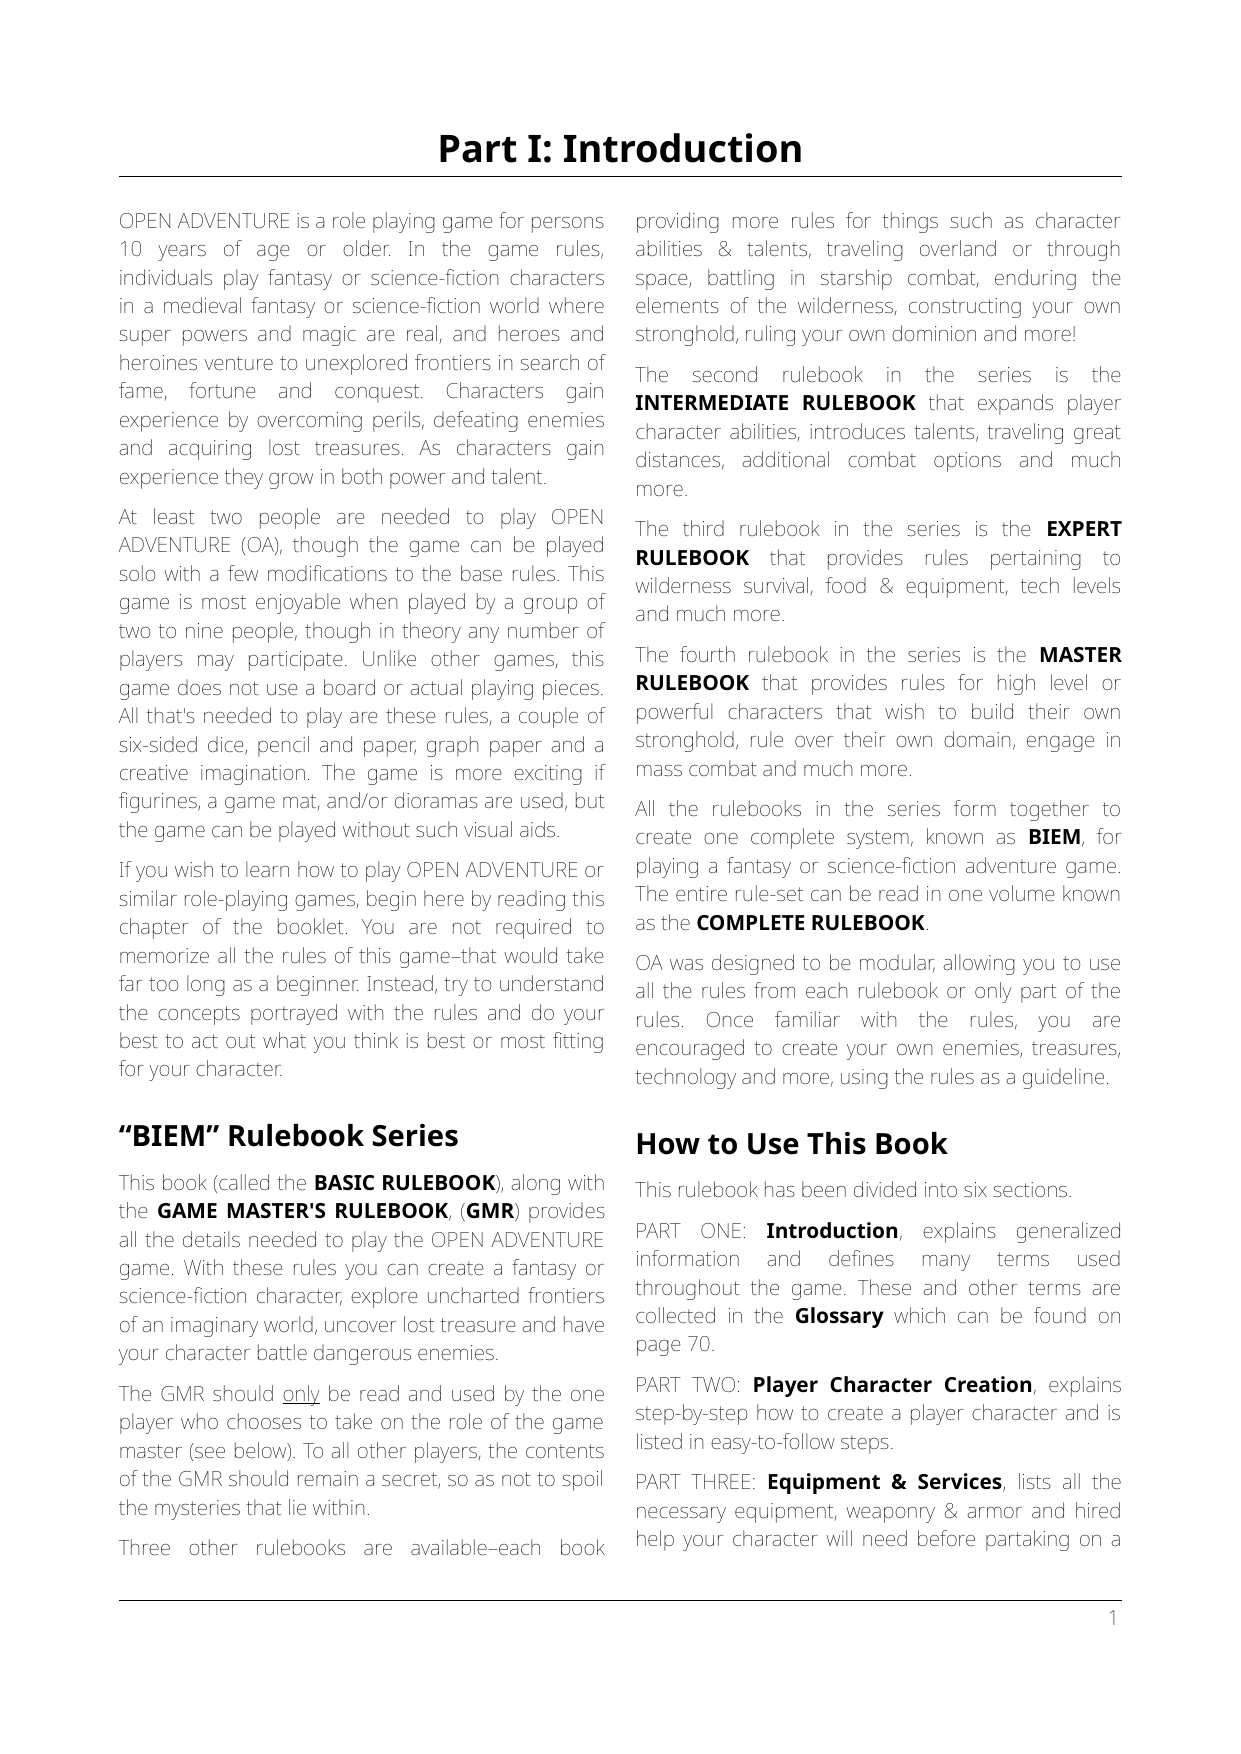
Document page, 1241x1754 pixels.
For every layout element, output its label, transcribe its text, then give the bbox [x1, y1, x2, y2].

text providing more rules for things such as character abilities & talents, traveling overland or through space, battling in starship combat, enduring the elements of the wilderness, constructing your own stronghold, ruling your own dominion and more! [635, 206, 1122, 348]
text The second rulebook in the series is the INTERMEDIATE RULEBOOK that expands player character abilities, introduces talents, traveling great distances, additional combat options and much more. [635, 360, 1122, 502]
text Three other rulebooks are available–each book [118, 1533, 605, 1562]
text The GMR should only be read and used by the one player who chooses to take on the role of the game master (see below). To all other players, the contents of the GMR should remain a secret, so as not to spoil the mysteries that lie within. [118, 1379, 605, 1521]
text PART TWO: Player Character Creation, explains step-by-step how to create a player character and is listed in easy-to-follow steps. [635, 1370, 1122, 1455]
text This rulebook has been divided into six sections. [635, 1175, 1122, 1204]
text OPEN ADVENTURE is a role playing game for persons 10 years of age or older. In the game rules, individuals play fantasy or science-fiction characters in a medieval fantasy or science-fiction world where super powers and magic are real, and heroes and heroines venture to unexplored frontiers in search of fame, fortune and conquest. Characters gain experience by overcoming perils, defeating enemies and acquiring lost treasures. As characters gain experience they grow in both power and talent. [118, 206, 605, 490]
text This book (called the BASIC RULEBOOK), along with the GAME MASTER'S RULEBOOK, (GMR) provides all the details needed to play the OPEN ADVENTURE game. With these rules you can create a fantasy or science-fiction character, explore uncharted frontiers of an imaginary world, uncover lost treasure and have your character battle dangerous enemies. [118, 1168, 605, 1367]
text The fourth rulebook in the series is the MASTER RULEBOOK that provides rules for high level or powerful characters that wish to build their own stronghold, rule over their own domain, engage in mass combat and much more. [635, 640, 1122, 782]
text PART THREE: Equipment & Services, lists all the necessary equipment, weaponry & armor and hired help your character will need before partaking on a [635, 1467, 1122, 1553]
text OA was designed to be modular, allowing you to use all the rules from each rulebook or only part of the rules. Once familiar with the rules, you are encouraged to create your own enemies, treasures, technology and more, using the rules as a guideline. [635, 948, 1122, 1090]
text PART ONE: Introduction, explains generalized information and defines many terms used throughout the game. These and other terms are collected in the Glossary which can be found on page 70. [635, 1216, 1122, 1358]
text The third rulebook in the series is the EXPERT RULEBOOK that provides rules pertaining to wilderness survival, food & equipment, tech levels and much more. [635, 514, 1122, 628]
subtitle How to Use This Book [635, 1123, 1122, 1163]
text At least two people are needed to play OPEN ADVENTURE (OA), though the game can be played solo with a few modifications to the base rules. This game is most enjoyable when played by a group of two to nine people, though in theory any number of players may participate. Unlike other games, this game does not use a board or actual playing pieces. All that's needed to play are these rules, a couple of six-sided dice, pencil and paper, graph paper and a creative imagination. The game is more exciting if figurines, a game mat, and/or dioramas are used, but the game can be played without such visual aids. [118, 502, 605, 843]
subtitle “BIEM” Rulebook Series [118, 1116, 605, 1155]
text All the rulebooks in the series form together to create one complete system, known as BIEM, for playing a fantasy or science-fiction adventure game. The entire rule-set can be read in one volume known as the COMPLETE RULEBOOK. [635, 794, 1122, 936]
text If you wish to learn how to play OPEN ADVENTURE or similar role-playing games, begin here by reading this chapter of the booklet. You are not required to memorize all the rules of this game–that would take far too long as a beginner. Instead, try to understand the concepts portrayed with the rules and do your best to act out what you think is best or most fitting for your character. [118, 855, 605, 1083]
